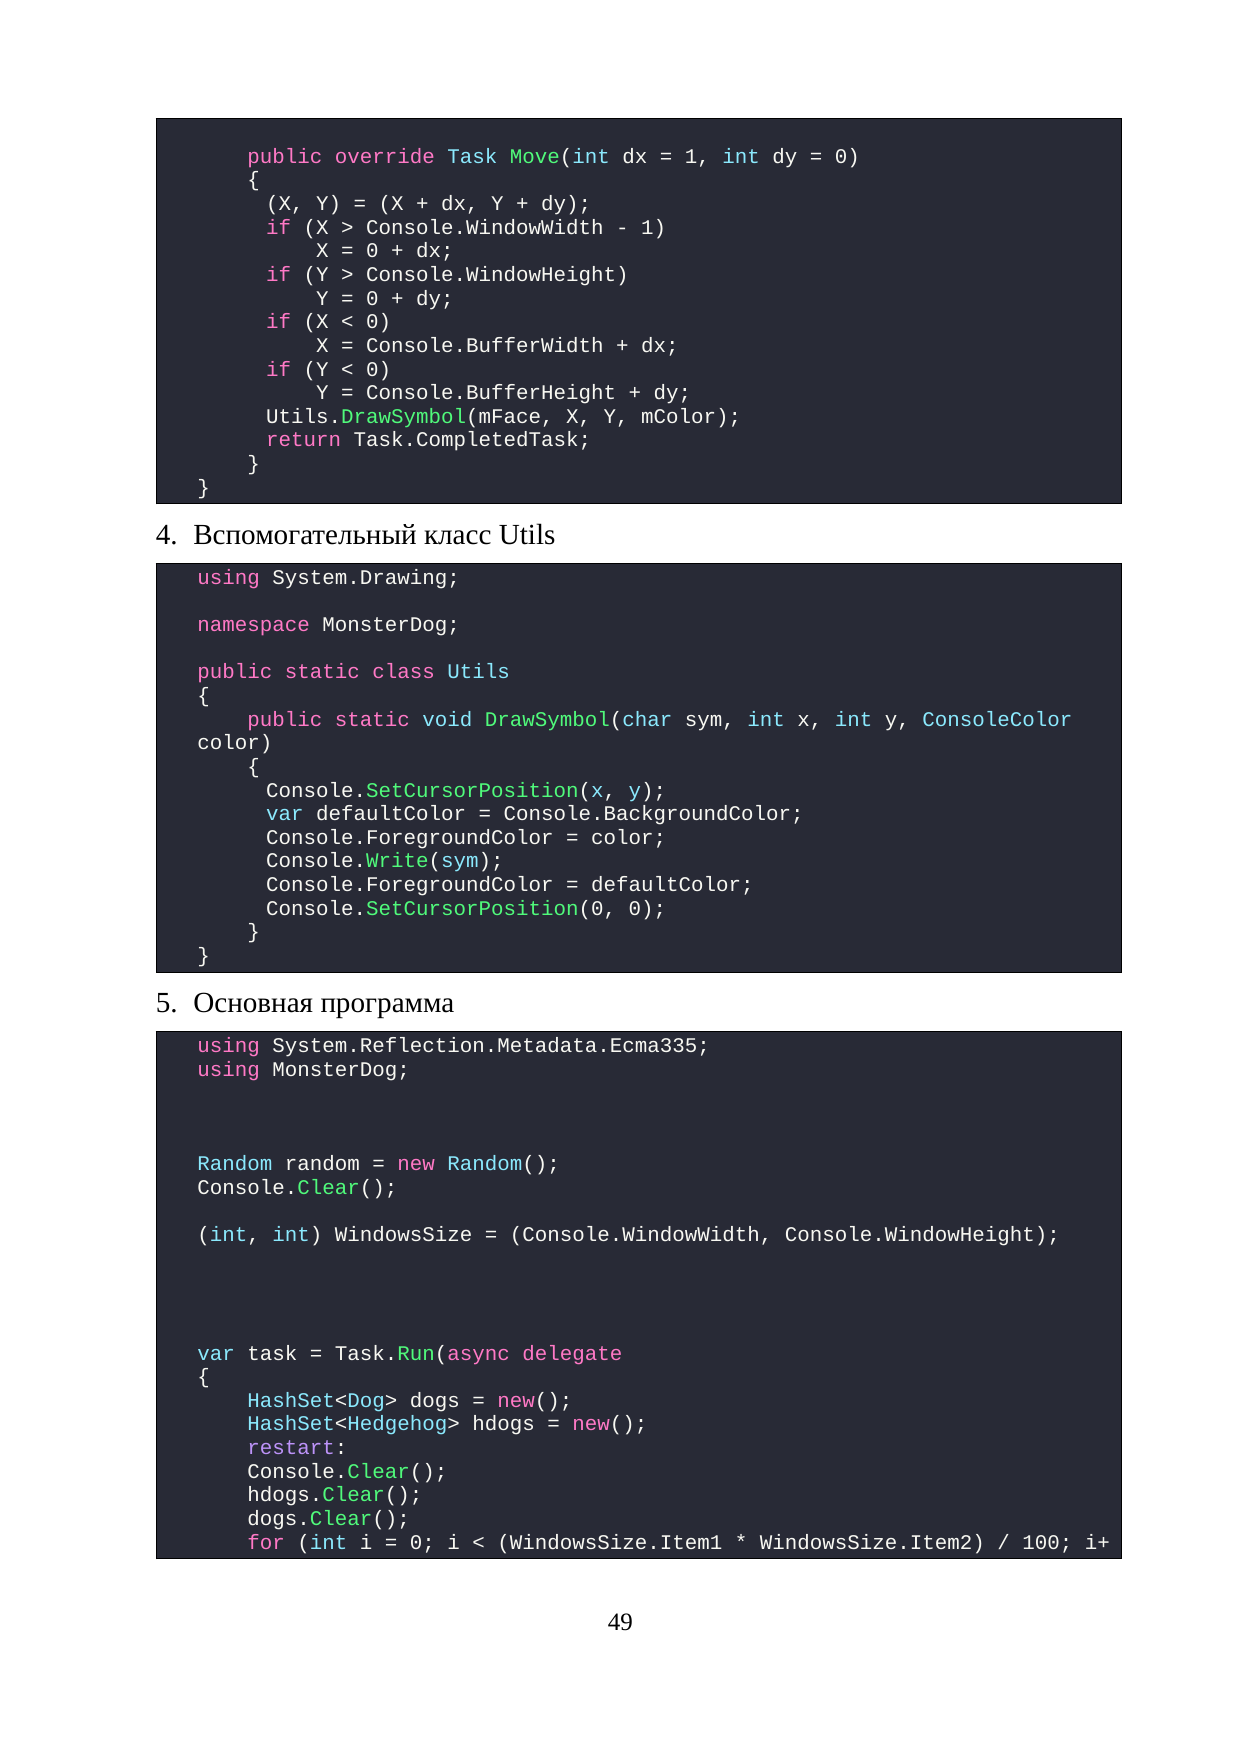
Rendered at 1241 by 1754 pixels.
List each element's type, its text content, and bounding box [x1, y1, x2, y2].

list if (X > Console.WindowWidth - 1) [157, 213, 1121, 236]
list Random random = new Random(); [157, 1149, 1121, 1173]
list using MonsterDog; [157, 1055, 1121, 1078]
list Y = 0 + dy; [157, 284, 1121, 307]
list Utils.DrawSymbol(mFace, X, Y, mColor); [157, 402, 1121, 426]
list (X, Y) = (X + dx, Y + dy); [157, 189, 1121, 213]
list X = 0 + dx; [157, 236, 1121, 260]
list using System.Reflection.Metadata.Ecma335; [157, 1032, 1121, 1055]
list if (X < 0) [157, 307, 1121, 331]
list namespace MonsterDog; [157, 610, 1121, 634]
list if (Y > Console.WindowHeight) [157, 260, 1121, 284]
list if (Y < 0) [157, 354, 1121, 378]
list { [157, 752, 1121, 776]
list { [157, 165, 1121, 189]
list dogs.Clear(); [157, 1504, 1121, 1528]
list { [157, 681, 1121, 705]
list } [157, 473, 1121, 503]
list Y = Console.BufferHeight + dy; [157, 378, 1121, 402]
list public static void DrawSymbol(char sym, int x, int y, ConsoleColor color) [157, 705, 1121, 752]
list (int, int) WindowsSize = (Console.WindowWidth, Console.WindowHeight); [157, 1220, 1121, 1244]
list var task = Task.Run(async delegate [157, 1338, 1121, 1362]
list Console.SetCursorPosition(0, 0); [157, 894, 1121, 917]
list return Task.CompletedTask; [157, 426, 1121, 449]
list HashSet<Hedgehog> hdogs = new(); [157, 1409, 1121, 1433]
list HashSet<Dog> dogs = new(); [157, 1386, 1121, 1409]
list Console.Write(sym); [157, 847, 1121, 870]
list Основная программа [156, 985, 1122, 1019]
list { [157, 1362, 1121, 1386]
list restart: [157, 1433, 1121, 1457]
list for (int i = 0; i < (WindowsSize.Item1 * WindowsSize.Item2) / 100; i+ [157, 1528, 1121, 1558]
list public override Task Move(int dx = 1, int dy = 0) [157, 142, 1121, 165]
list X = Console.BufferWidth + dx; [157, 331, 1121, 354]
list Console.ForegroundColor = color; [157, 823, 1121, 847]
list using System.Drawing; [157, 564, 1121, 586]
list Вспомогательный класс Utils [156, 517, 1122, 550]
list } [157, 941, 1121, 972]
list var defaultColor = Console.BackgroundColor; [157, 799, 1121, 823]
list Console.SetCursorPosition(x, y); [157, 776, 1121, 799]
list } [157, 917, 1121, 941]
list Console.Clear(); [157, 1173, 1121, 1197]
list hdogs.Clear(); [157, 1480, 1121, 1504]
list public static class Utils [157, 657, 1121, 681]
list Console.Clear(); [157, 1457, 1121, 1480]
list Console.ForegroundColor = defaultColor; [157, 870, 1121, 894]
list } [157, 449, 1121, 473]
